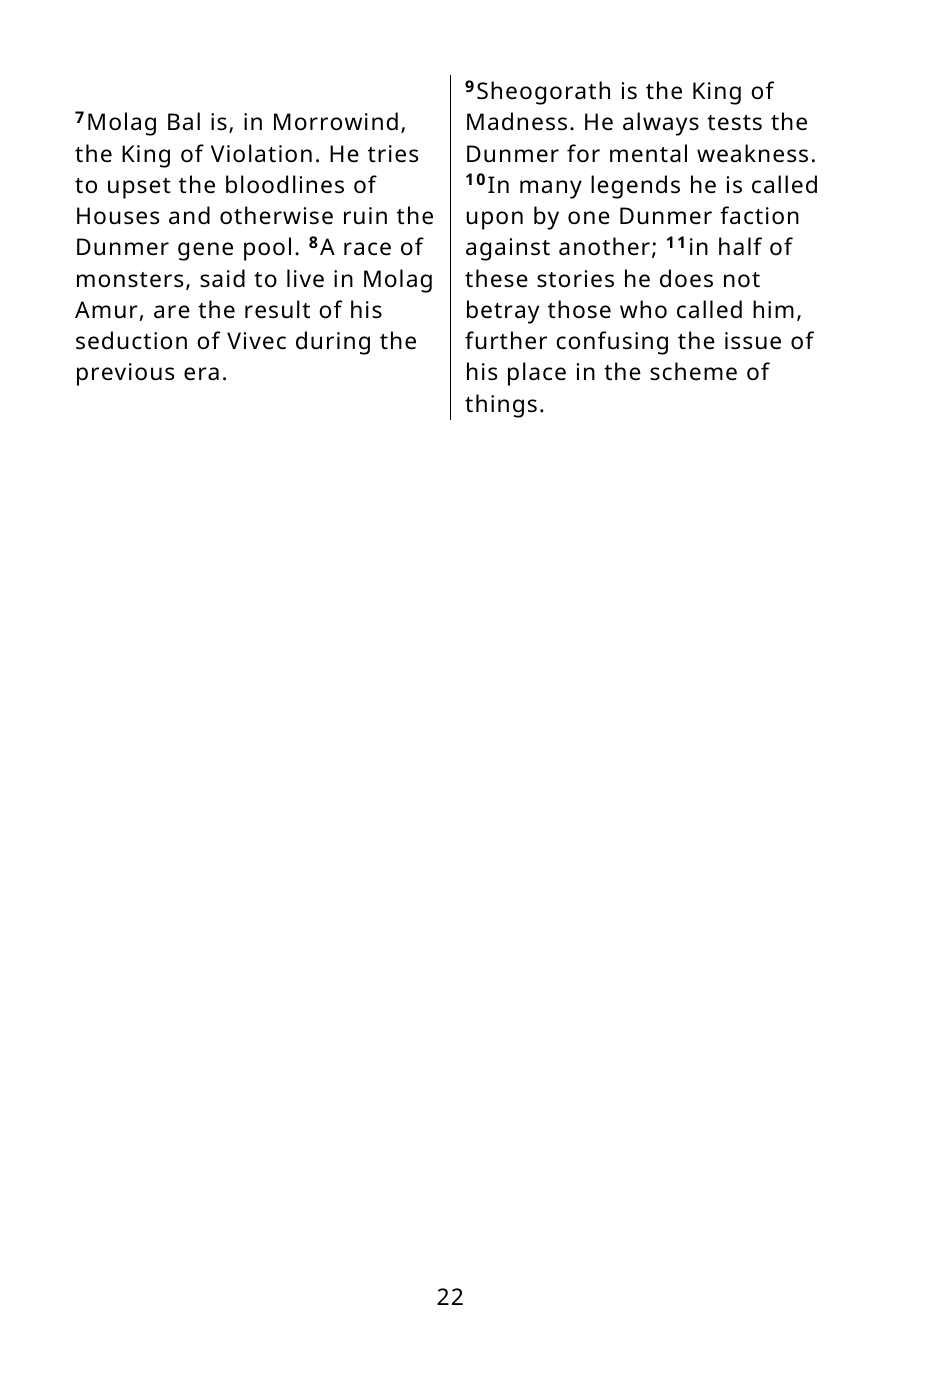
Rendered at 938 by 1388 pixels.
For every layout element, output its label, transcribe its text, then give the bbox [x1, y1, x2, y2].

text 9Sheogorath is the King of Madness. He always tests the Dunmer for mental weakness. 10In many legends he is called upon by one Dunmer faction against another; 11in half of these stories he does not betray those who called him, further confusing the issue of his place in the scheme of things. [465, 75, 825, 419]
text 7Molag Bal is, in Morrowind, the King of Violation. He tries to upset the bloodlines of Houses and otherwise ruin the Dunmer gene pool. 8A race of monsters, said to live in Molag Amur, are the result of his seduction of Vivec during the previous era. [75, 106, 435, 387]
